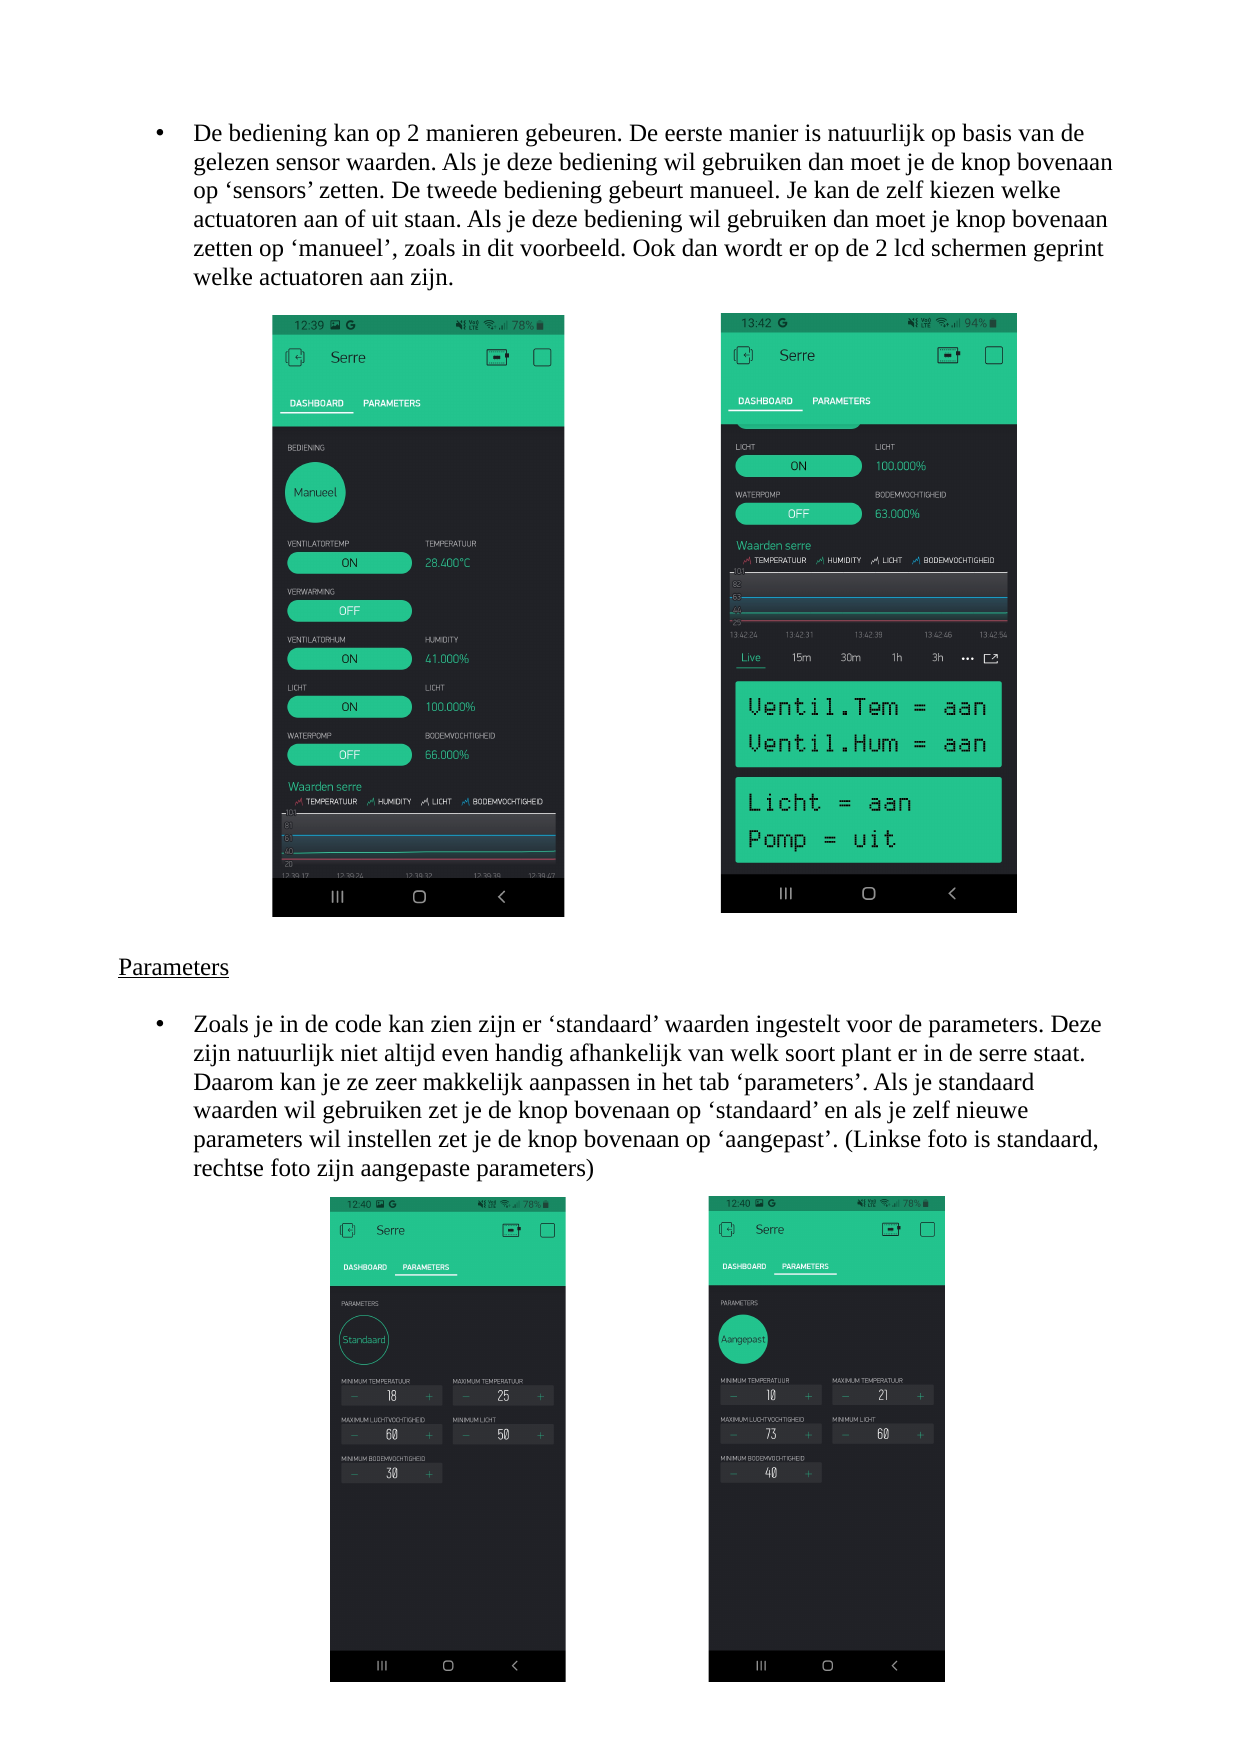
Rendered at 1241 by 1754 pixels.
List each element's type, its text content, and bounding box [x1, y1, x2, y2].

picture [708, 1196, 945, 1682]
list Zoals je in de code kan zien zijn er ‘standaard’ waarden ingestelt voor de parameters. Deze zijn natuurlijk niet altijd even handig afhankelijk van welk soort plant er in de serre staat. Daarom kan je ze zeer makkelijk aanpassen in het tab ‘parameters’. Als je standaard waarden wil gebruiken zet je de knop bovenaan op ‘standaard’ en als je zelf nieuwe parameters wil instellen zet je de knop bovenaan op ‘aangepast’. (Linkse foto is standaard, rechtse foto zijn aangepaste parameters) [156, 1009, 1122, 1182]
picture [330, 1197, 566, 1682]
picture [272, 315, 565, 917]
picture [720, 313, 1017, 913]
text Parameters [118, 952, 1122, 981]
list De bediening kan op 2 manieren gebeuren. De eerste manier is natuurlijk op basis van de gelezen sensor waarden. Als je deze bediening wil gebruiken dan moet je de knop bovenaan op ‘sensors’ zetten. De tweede bediening gebeurt manueel. Je kan de zelf kiezen welke actuatoren aan of uit staan. Als je deze bediening wil gebruiken dan moet je knop bovenaan zetten op ‘manueel’, zoals in dit voorbeeld. Ook dan wordt er op de 2 lcd schermen geprint welke actuatoren aan zijn. [156, 118, 1122, 291]
